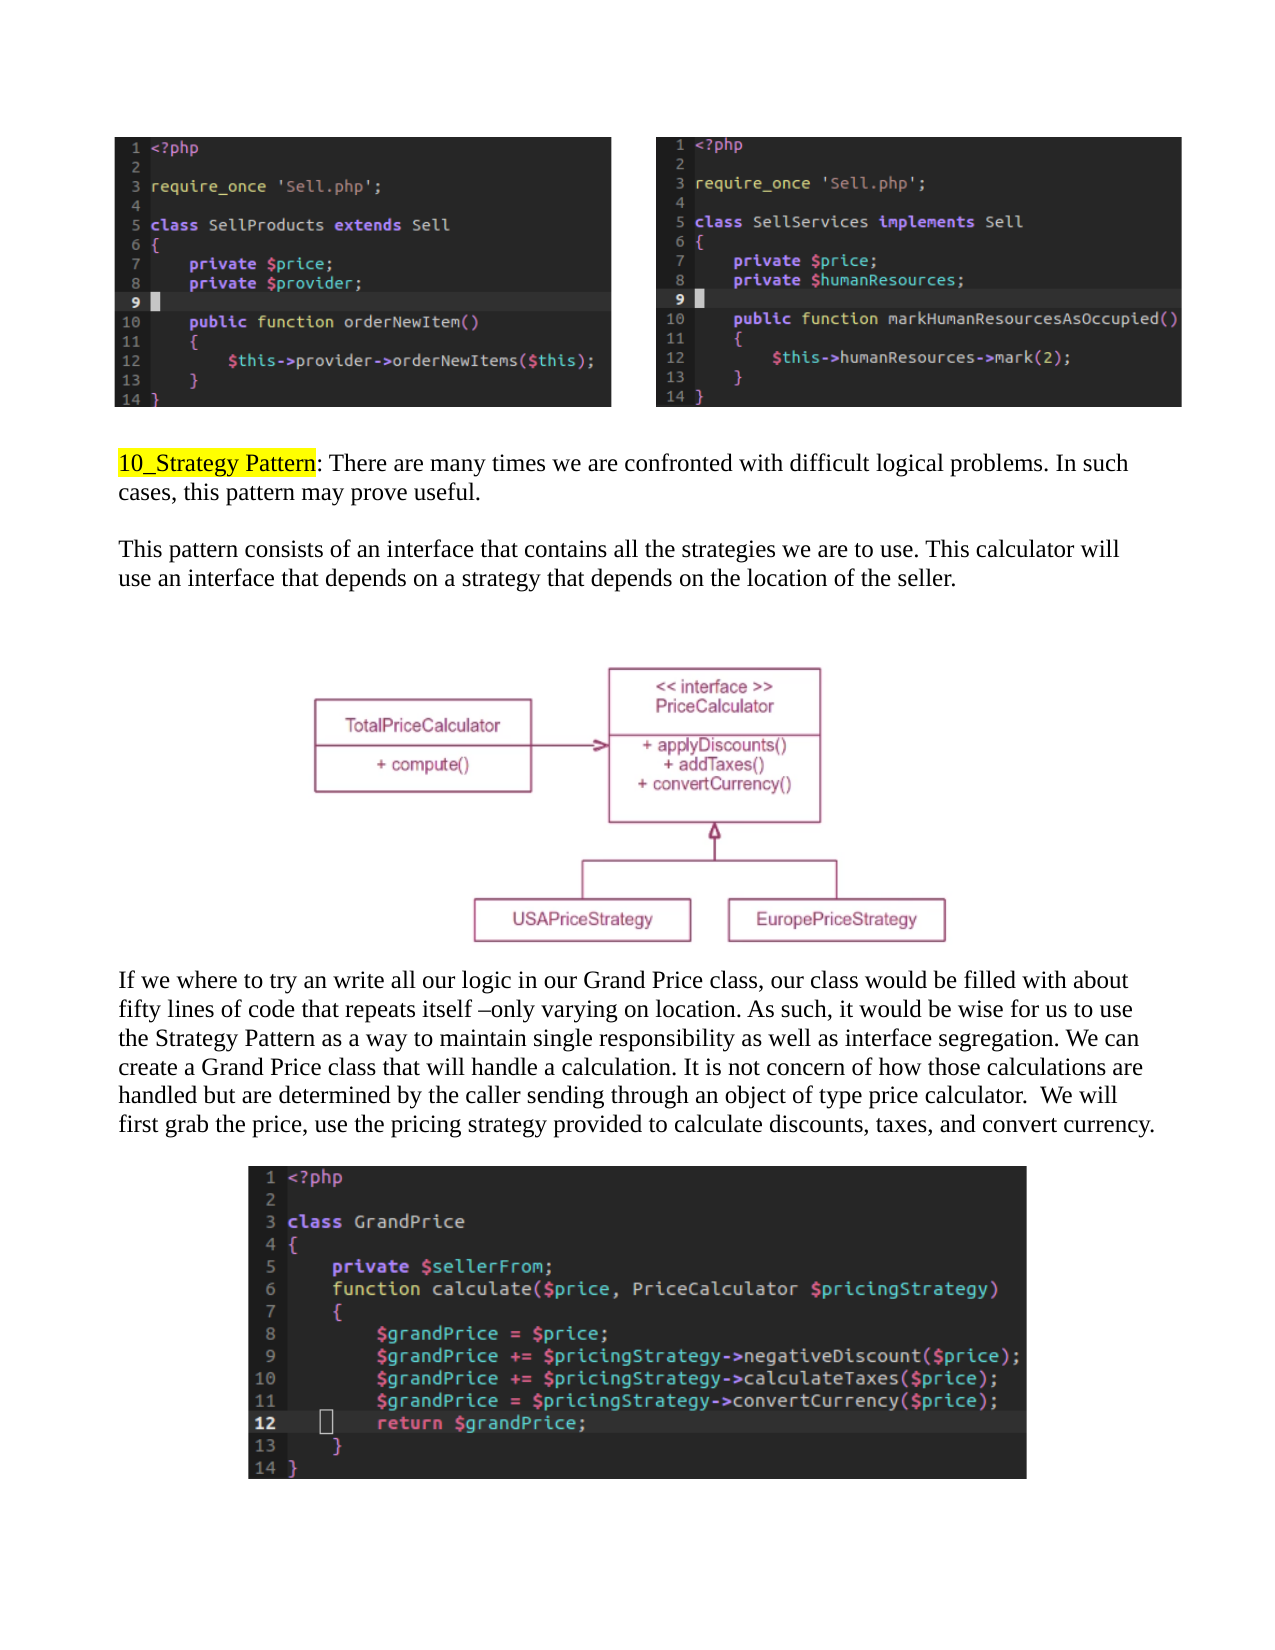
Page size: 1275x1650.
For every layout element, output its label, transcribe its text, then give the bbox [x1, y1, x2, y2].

text 10_Strategy Pattern: There are many times we are confronted with difficult logical problems. In such cases, this pattern may prove useful. [118, 448, 1157, 506]
text If we where to try an write all our logic in our Grand Price class, our class would be filled with about fifty lines of code that repeats itself –only varying on location. As such, it would be wise for us to use the Strategy Pattern as a way to maintain single responsibility as well as interface segregation. We can create a Grand Price class that will handle a calculation. It is not concern of how those calculations are handled but are determined by the caller sending through an object of type price calculator. We will first grab the price, use the pricing strategy provided to calculate discounts, taxes, and convert currency. [118, 966, 1157, 1138]
picture [287, 639, 972, 959]
picture [248, 1166, 1027, 1479]
picture [656, 137, 1182, 407]
text This pattern consists of an interface that contains all the strategies we are to use. This calculator will use an interface that depends on a strategy that depends on the location of the seller. [118, 534, 1157, 592]
picture [114, 137, 612, 407]
